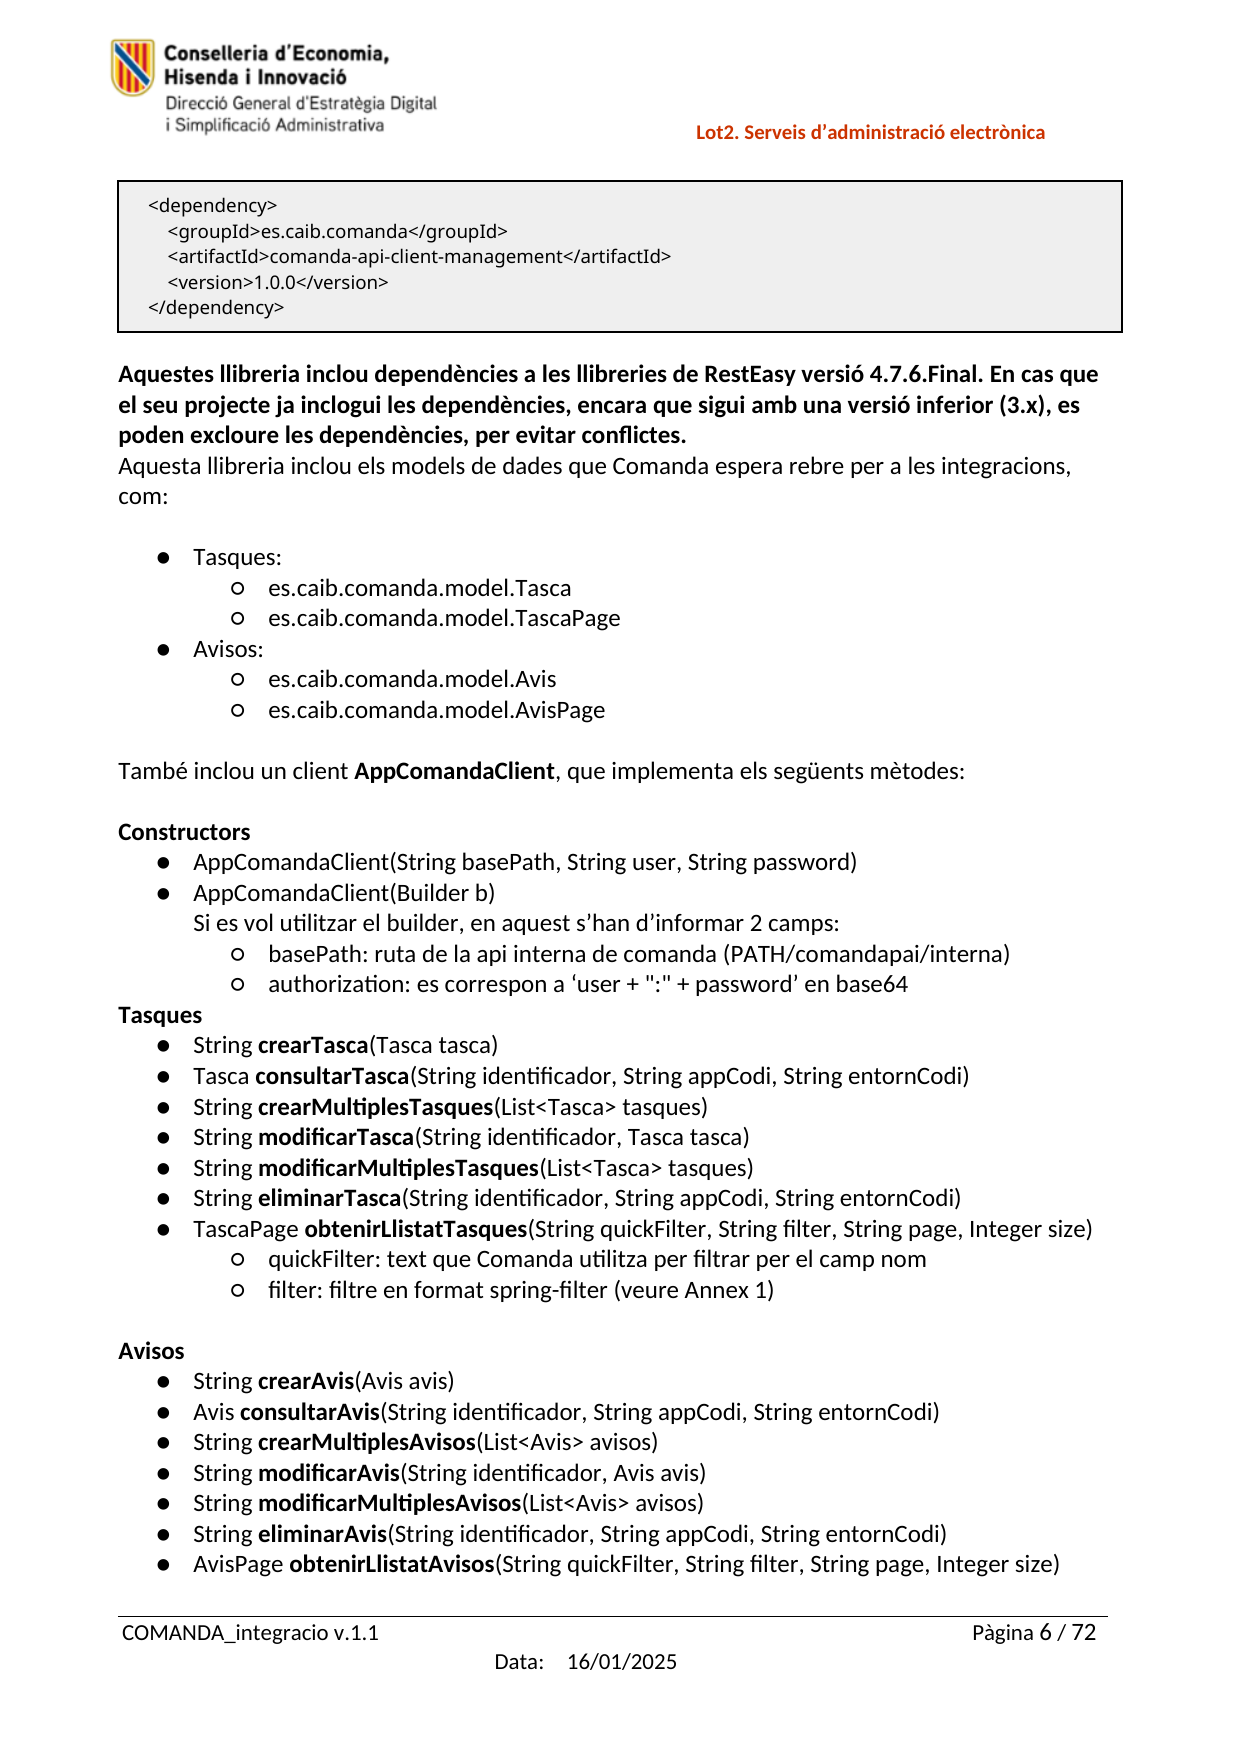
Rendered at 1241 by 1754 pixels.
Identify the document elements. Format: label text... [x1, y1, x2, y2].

list Avisos: [156, 633, 1122, 663]
text Constructors [118, 816, 1122, 847]
list quickFilter: text que Comanda utilitza per filtrar per el camp nom [231, 1243, 1122, 1274]
list es.caib.comanda.model.AvisPage [231, 694, 1122, 724]
list AvisPage obtenirLlistatAvisos(String quickFilter, String filter, String page, Integer size) [156, 1548, 1122, 1579]
text Aquestes llibreria inclou dependències a les llibreries de RestEasy versió 4.7.6.Final. En cas que el seu projecte ja inclogui les dependències, encara que sigui amb una versió inferior (3.x), es poden excloure les dependències, per evitar conflictes. [118, 358, 1122, 450]
list String crearAvis(Avis avis) [156, 1365, 1122, 1396]
list String crearMultiplesAvisos(List<Avis> avisos) [156, 1426, 1122, 1457]
list filter: filtre en format spring-filter (veure Annex 1) [231, 1274, 1122, 1304]
list authorization: es correspon a ‘user + ":" + password’ en base64 [231, 969, 1122, 999]
list String eliminarAvis(String identificador, String appCodi, String entornCodi) [156, 1518, 1122, 1548]
list Tasca consultarTasca(String identificador, String appCodi, String entornCodi) [156, 1060, 1122, 1091]
list String modificarAvis(String identificador, Avis avis) [156, 1457, 1122, 1487]
list es.caib.comanda.model.Tasca [231, 572, 1122, 602]
list AppComandaClient(String basePath, String user, String password) [156, 847, 1122, 877]
list es.caib.comanda.model.TascaPage [231, 602, 1122, 633]
list Avis consultarAvis(String identificador, String appCodi, String entornCodi) [156, 1396, 1122, 1426]
list String crearMultiplesTasques(List<Tasca> tasques) [156, 1091, 1122, 1121]
list AppComandaClient(Builder b) Si es vol utilitzar el builder, en aquest s’han d’informar 2 camps: [156, 877, 1122, 938]
list basePath: ruta de la api interna de comanda (PATH/comandapai/interna) [231, 938, 1122, 969]
list es.caib.comanda.model.Avis [231, 663, 1122, 694]
list String modificarMultiplesAvisos(List<Avis> avisos) [156, 1487, 1122, 1518]
picture [100, 26, 467, 156]
text També inclou un client AppComandaClient, que implementa els següents mètodes: [118, 755, 1122, 816]
list TascaPage obtenirLlistatTasques(String quickFilter, String filter, String page, Integer size) [156, 1213, 1122, 1243]
list Tasques: [156, 541, 1122, 572]
list String eliminarTasca(String identificador, String appCodi, String entornCodi) [156, 1182, 1122, 1213]
text Avisos [118, 1335, 1122, 1365]
list String modificarTasca(String identificador, Tasca tasca) [156, 1121, 1122, 1152]
list String modificarMultiplesTasques(List<Tasca> tasques) [156, 1152, 1122, 1182]
text Tasques [118, 999, 1122, 1030]
text Aquesta llibreria inclou els models de dades que Comanda espera rebre per a les integracions, com: [118, 450, 1122, 511]
table_header <dependency> <groupId>es.caib.comanda</groupId> <artifactId>comanda-api-client-management</artifactId> <version>1.0.0</version> </dependency> [119, 182, 1121, 331]
list String crearTasca(Tasca tasca) [156, 1030, 1122, 1060]
